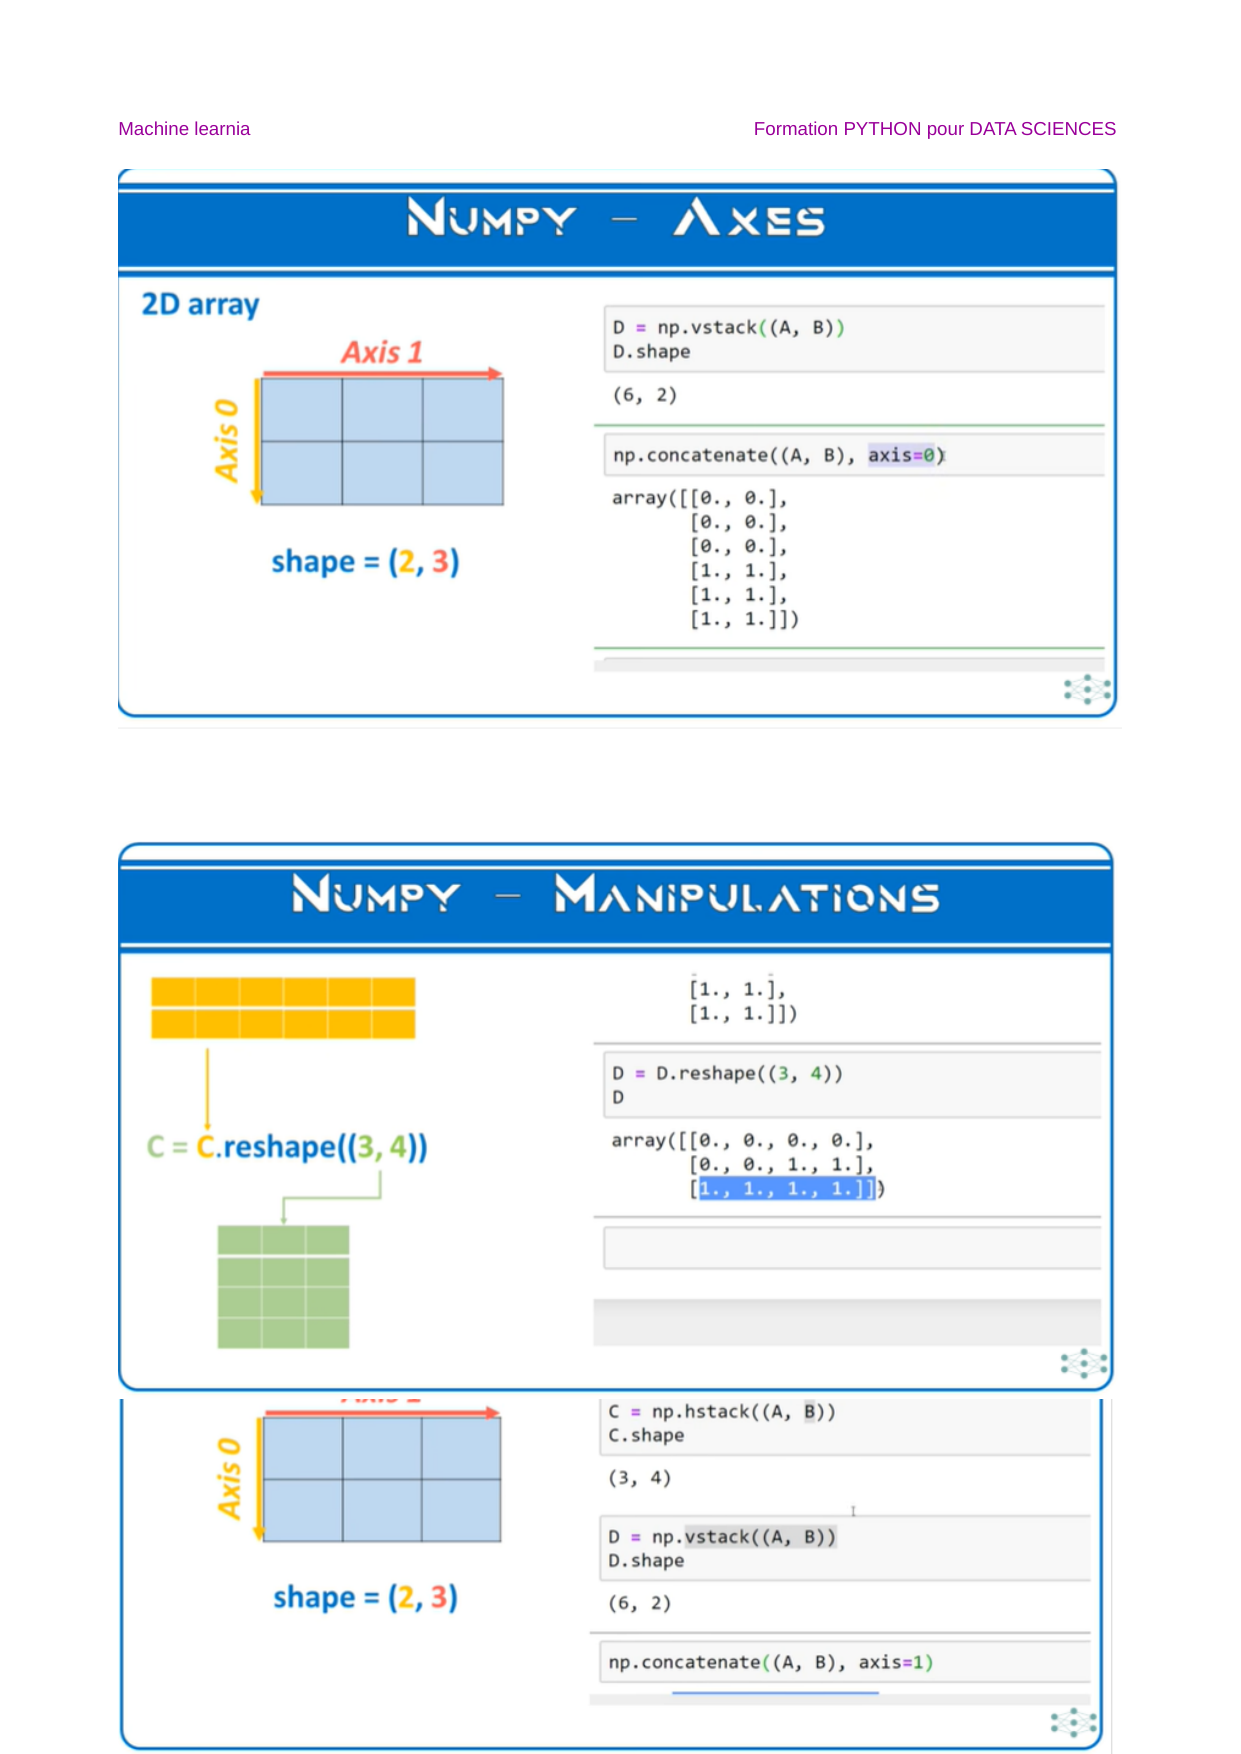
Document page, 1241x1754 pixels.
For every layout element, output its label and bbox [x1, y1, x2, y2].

picture [118, 169, 1122, 730]
picture [118, 841, 1122, 1754]
